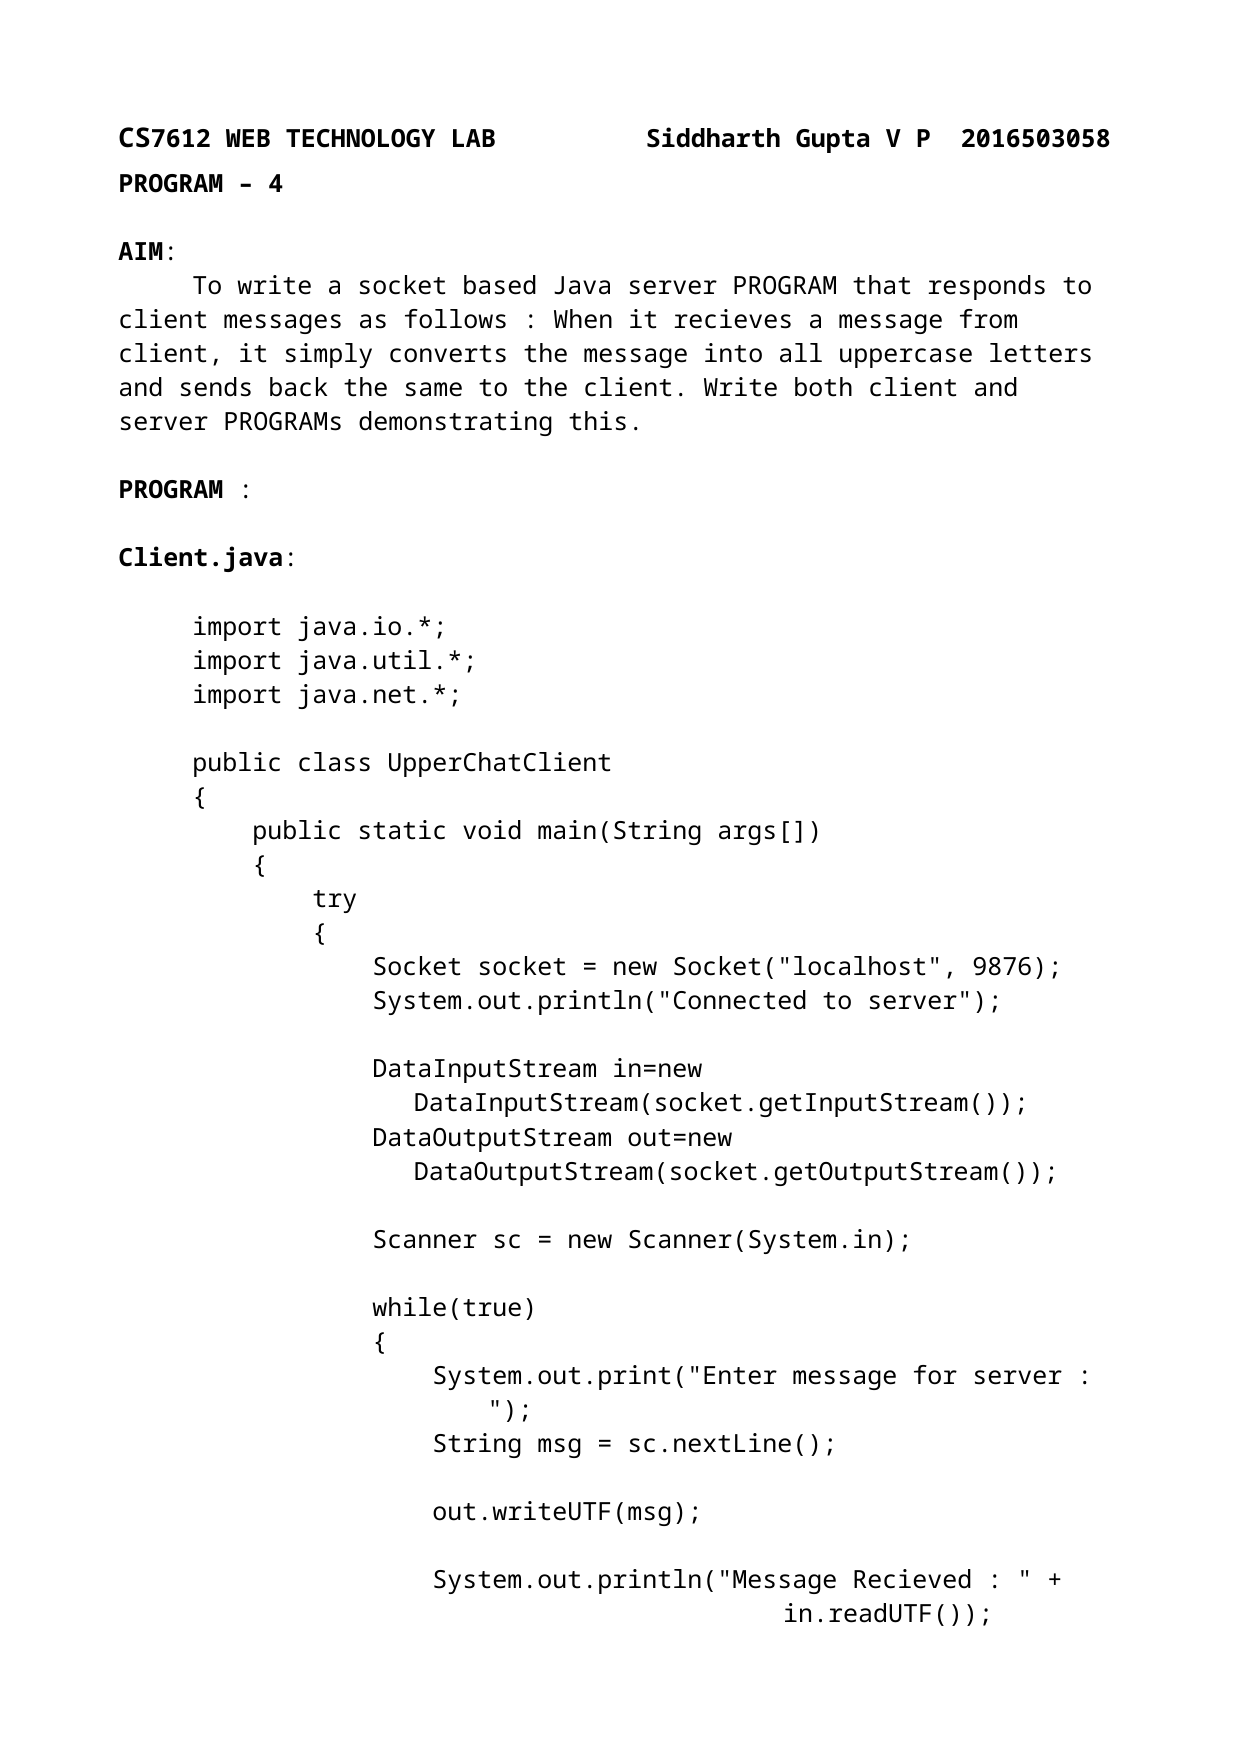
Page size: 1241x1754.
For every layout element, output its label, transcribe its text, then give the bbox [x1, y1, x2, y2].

text import java.util.*; [192, 642, 1122, 676]
text System.out.println("Connected to server"); [192, 983, 1122, 1017]
text { [192, 915, 1122, 949]
text public class UpperChatClient [192, 744, 1122, 778]
text try [192, 881, 1122, 915]
text System.out.println("Message Recieved : " + in.readUTF()); [192, 1562, 1122, 1630]
text Client.java: [118, 540, 1122, 574]
text System.out.print("Enter message for server : "); [192, 1358, 1122, 1426]
text AIM: [118, 233, 1122, 268]
text import java.net.*; [192, 676, 1122, 710]
text import java.io.*; [192, 608, 1122, 642]
text { [192, 778, 1122, 813]
text String msg = sc.nextLine(); [192, 1426, 1122, 1460]
text while(true) [192, 1289, 1122, 1323]
text DataInputStream in=new DataInputStream(socket.getInputStream()); [192, 1051, 1122, 1119]
text PROGRAM : [118, 438, 1122, 506]
text DataOutputStream out=new DataOutputStream(socket.getOutputStream()); [192, 1119, 1122, 1187]
text public static void main(String args[]) [192, 813, 1122, 847]
text PROGRAM – 4 [118, 165, 1122, 199]
text { [192, 1323, 1122, 1358]
text Socket socket = new Socket("localhost", 9876); [192, 949, 1122, 983]
text To write a socket based Java server PROGRAM that responds to client messages as follows : When it recieves a message from client, it simply converts the message into all uppercase letters and sends back the same to the client. Write both client and server PROGRAMs demonstrating this. [118, 268, 1122, 438]
text { [192, 847, 1122, 881]
text out.writeUTF(msg); [192, 1494, 1122, 1528]
text Scanner sc = new Scanner(System.in); [192, 1221, 1122, 1255]
